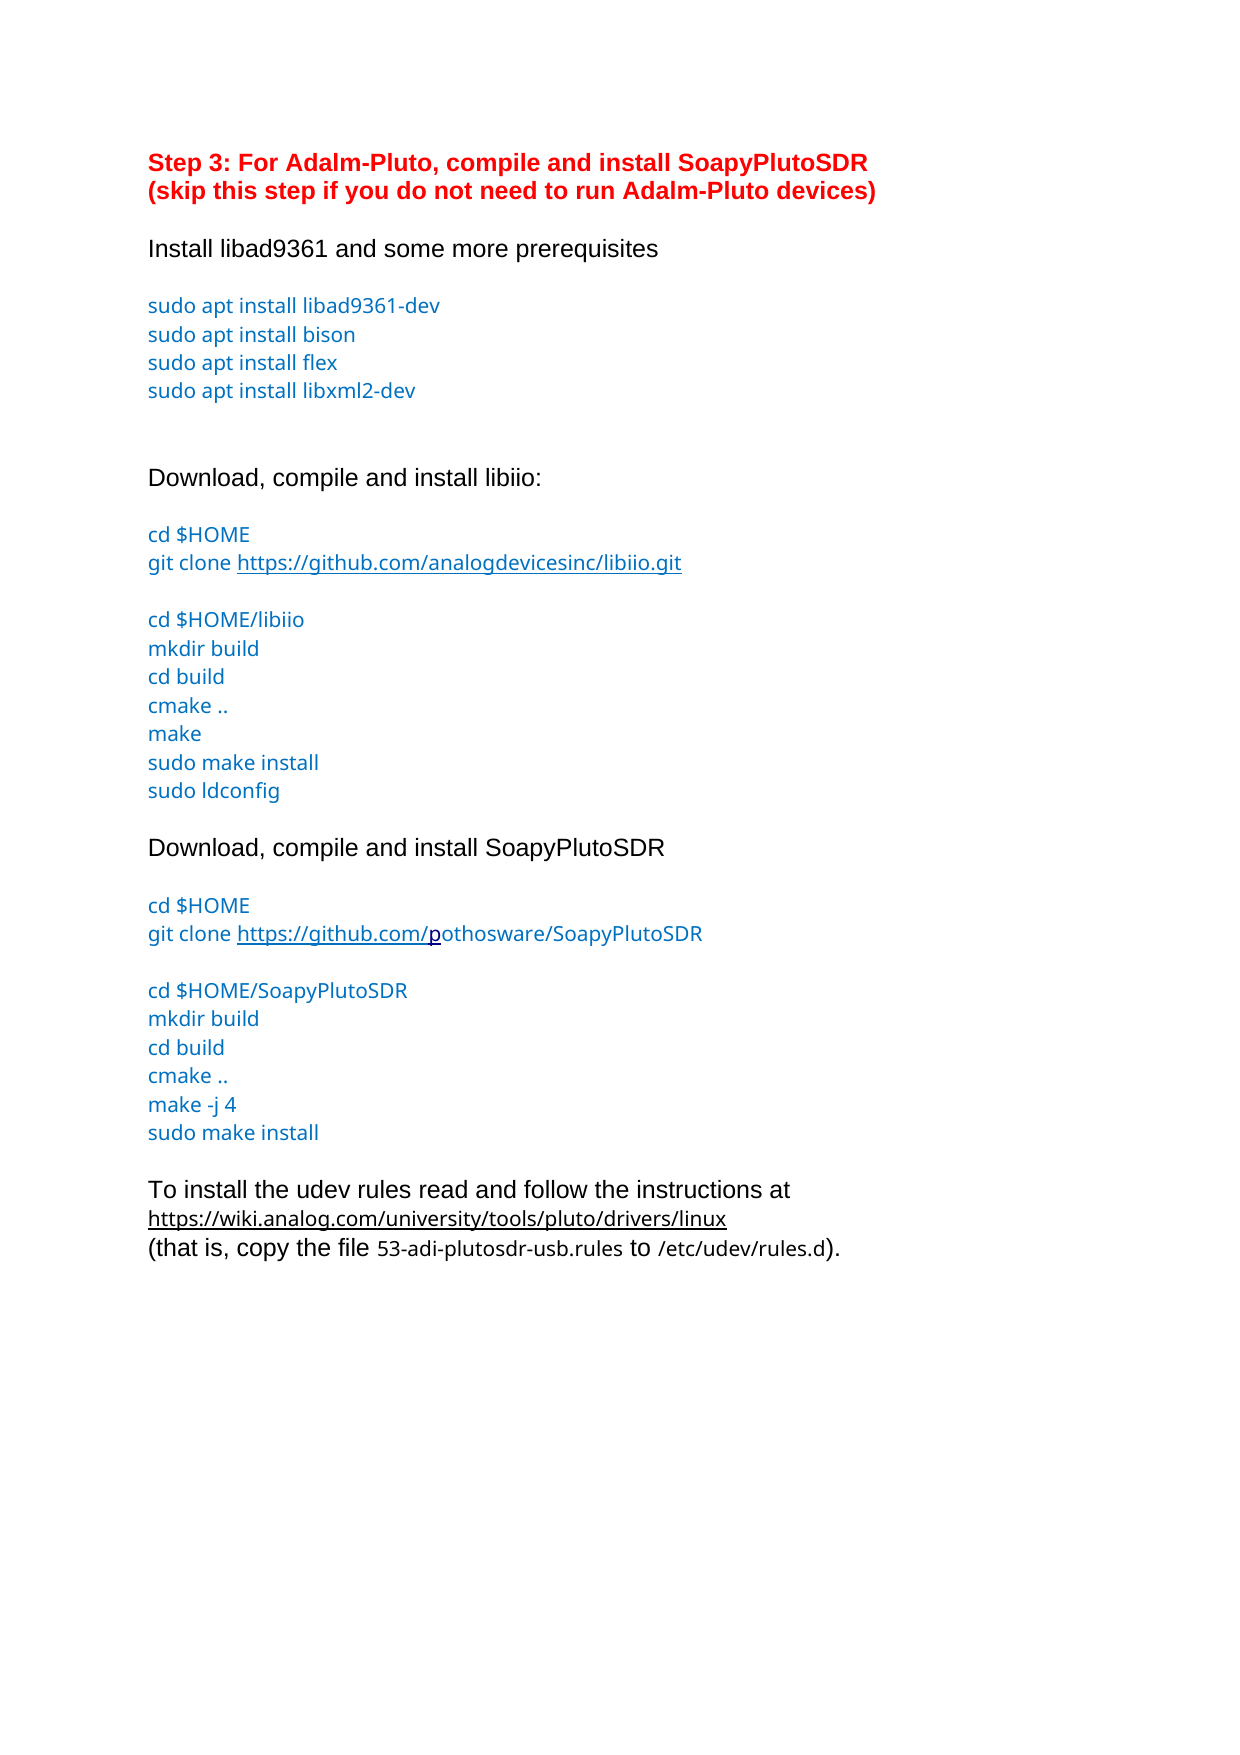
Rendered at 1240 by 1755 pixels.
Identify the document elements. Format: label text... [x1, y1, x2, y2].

text cmake .. [148, 691, 1092, 719]
text make [148, 719, 1092, 748]
text cd $HOME [148, 520, 1092, 548]
text cd $HOME/libiio [148, 605, 1092, 634]
text sudo ldconfig [148, 776, 1092, 804]
text (that is, copy the file 53-adi-plutosdr-usb.rules to /etc/udev/rules.d). [148, 1233, 1092, 1262]
text (skip this step if you do not need to run Adalm-Pluto devices) [148, 176, 1092, 205]
text sudo apt install libxml2-dev [148, 377, 1092, 405]
text cd build [148, 662, 1092, 691]
text cmake .. [148, 1061, 1092, 1090]
text Download, compile and install SoapyPlutoSDR [148, 833, 1092, 862]
text sudo make install [148, 1118, 1092, 1147]
text sudo apt install bison [148, 320, 1092, 348]
text sudo apt install libad9361-dev [148, 291, 1092, 320]
text sudo make install [148, 748, 1092, 776]
text git clone https://github.com/analogdevicesinc/libiio.git [148, 548, 1092, 577]
text mkdir build [148, 634, 1092, 662]
text cd $HOME [148, 891, 1092, 919]
text cd $HOME/SoapyPlutoSDR [148, 976, 1092, 1004]
text Install libad9361 and some more prerequisites [148, 234, 1092, 263]
text cd build [148, 1033, 1092, 1061]
text Step 3: For Adalm-Pluto, compile and install SoapyPlutoSDR [148, 148, 1092, 176]
text mkdir build [148, 1004, 1092, 1033]
text make -j 4 [148, 1090, 1092, 1118]
text git clone https://github.com/pothosware/SoapyPlutoSDR [148, 919, 1092, 948]
text Download, compile and install libiio: [148, 463, 1092, 491]
text To install the udev rules read and follow the instructions at https://wiki.analog.com/university/tools/pluto/drivers/linux [148, 1175, 1092, 1233]
text sudo apt install flex [148, 348, 1092, 377]
